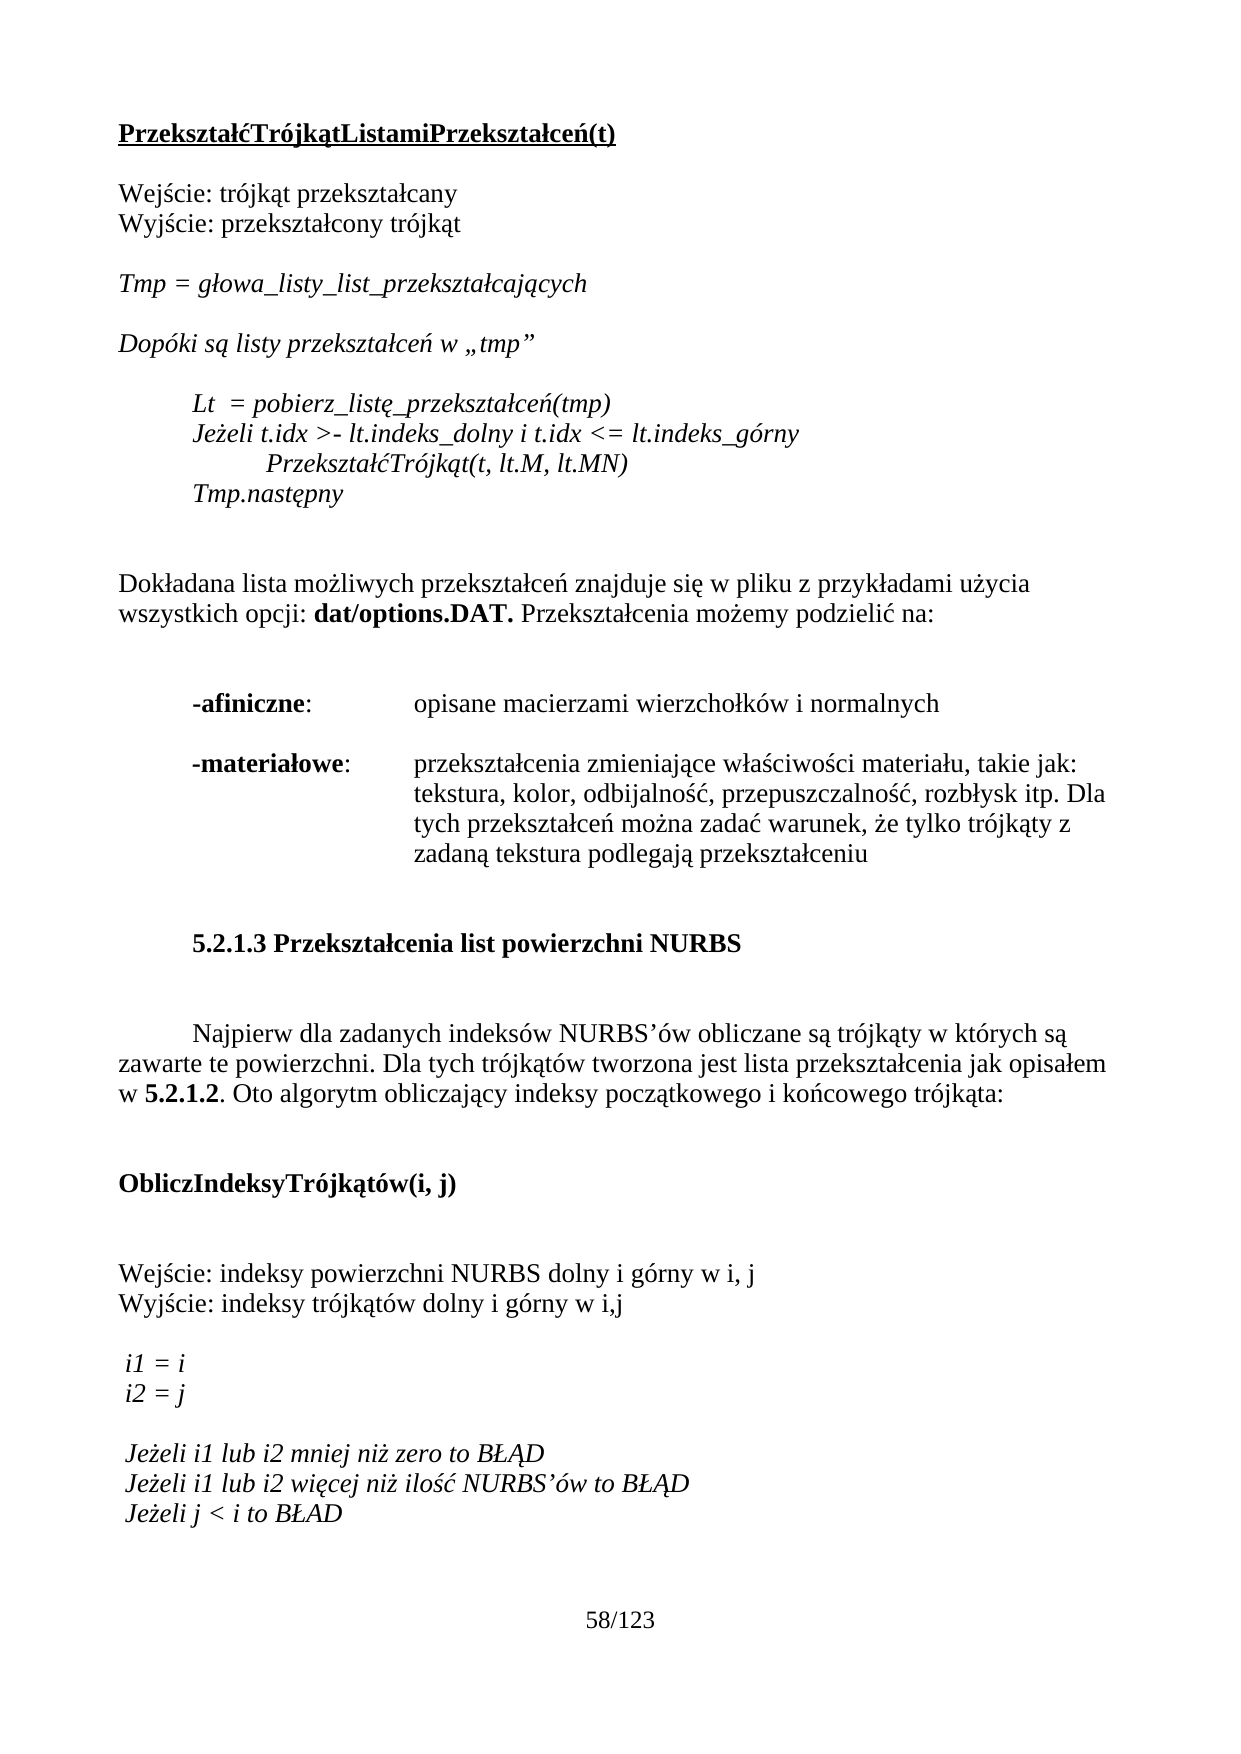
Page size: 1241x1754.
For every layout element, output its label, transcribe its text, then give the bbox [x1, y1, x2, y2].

text Wyjście: przekształcony trójkąt [118, 208, 1122, 238]
text Tmp = głowa_listy_list_przekształcających [118, 268, 1122, 298]
text ObliczIndeksyTrójkątów(i, j) [118, 1168, 1122, 1198]
text -afiniczne: opisane macierzami wierzchołków i normalnych [118, 688, 1122, 718]
text i2 = j [118, 1378, 1122, 1408]
text Lt = pobierz_listę_przekształceń(tmp) [118, 388, 1122, 418]
text Jeżeli t.idx >- lt.indeks_dolny i t.idx <= lt.indeks_górny [118, 418, 1122, 448]
text Wyjście: indeksy trójkątów dolny i górny w i,j [118, 1288, 1122, 1318]
text Wejście: trójkąt przekształcany [118, 178, 1122, 208]
text PrzekształćTrójkątListamiPrzekształceń(t) [118, 118, 1122, 148]
text Wejście: indeksy powierzchni NURBS dolny i górny w i, j [118, 1258, 1122, 1288]
text Najpierw dla zadanych indeksów NURBS’ów obliczane są trójkąty w których są zawarte te powierzchni. Dla tych trójkątów tworzona jest lista przekształcenia jak opisałem w 5.2.1.2. Oto algorytm obliczający indeksy początkowego i końcowego trójkąta: [118, 1018, 1122, 1108]
text i1 = i [118, 1348, 1122, 1378]
text Dopóki są listy przekształceń w „tmp” [118, 328, 1122, 358]
text 5.2.1.3 Przekształcenia list powierzchni NURBS [118, 928, 1122, 958]
text Jeżeli j < i to BŁAD [118, 1498, 1122, 1528]
text Jeżeli i1 lub i2 więcej niż ilość NURBS’ów to BŁĄD [118, 1468, 1122, 1498]
text Dokładana lista możliwych przekształceń znajduje się w pliku z przykładami użycia wszystkich opcji: dat/options.DAT. Przekształcenia możemy podzielić na: [118, 568, 1122, 628]
text Jeżeli i1 lub i2 mniej niż zero to BŁĄD [118, 1438, 1122, 1468]
text -materiałowe: przekształcenia zmieniające właściwości materiału, takie jak: tekstura, kolor, odbijalność, przepuszczalność, rozbłysk itp. Dla tych przekształceń można zadać warunek, że tylko trójkąty z zadaną tekstura podlegają przekształceniu [192, 748, 1122, 868]
text PrzekształćTrójkąt(t, lt.M, lt.MN) [118, 448, 1122, 478]
text Tmp.następny [118, 478, 1122, 508]
